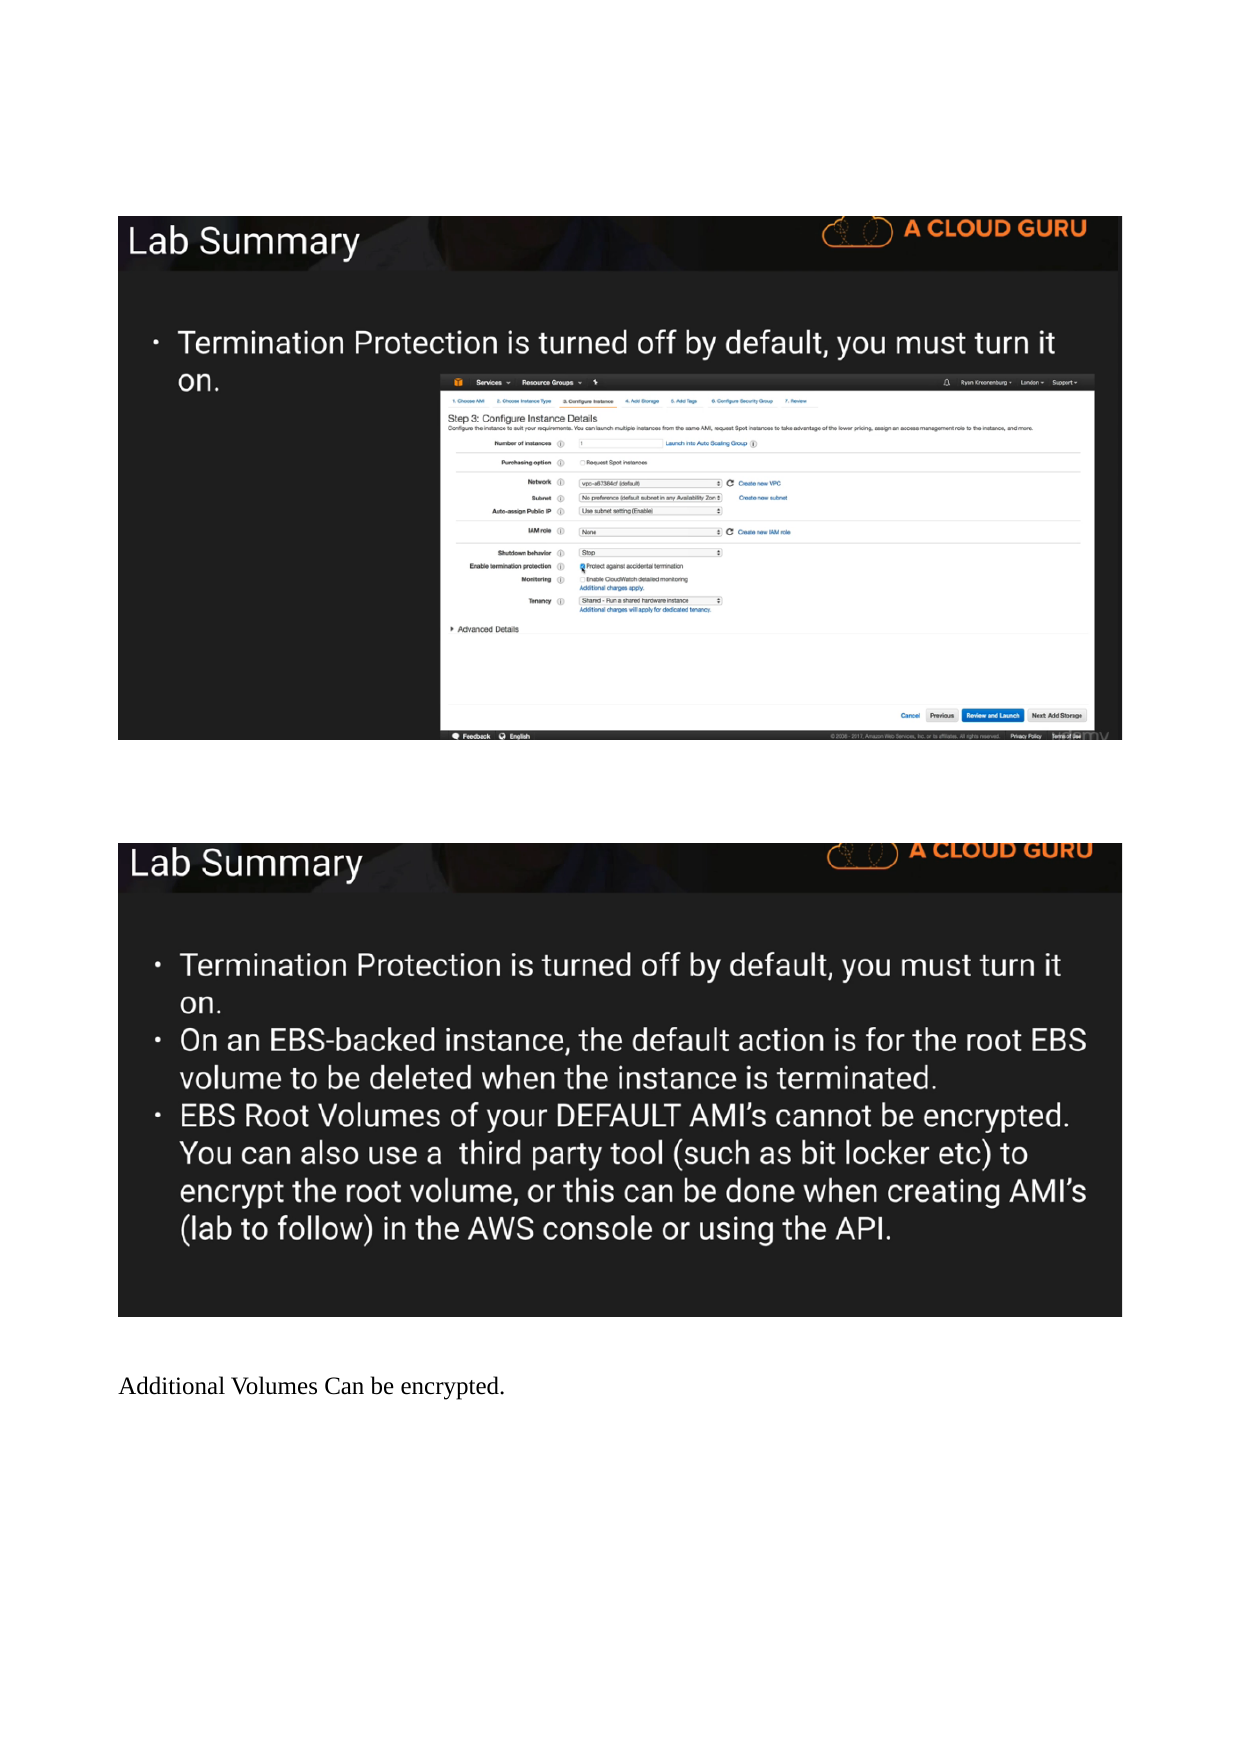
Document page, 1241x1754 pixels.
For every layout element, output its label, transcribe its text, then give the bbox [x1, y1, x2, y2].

picture [118, 216, 1123, 740]
picture [118, 843, 1123, 1317]
text Additional Volumes Can be encrypted. [118, 1371, 1122, 1400]
